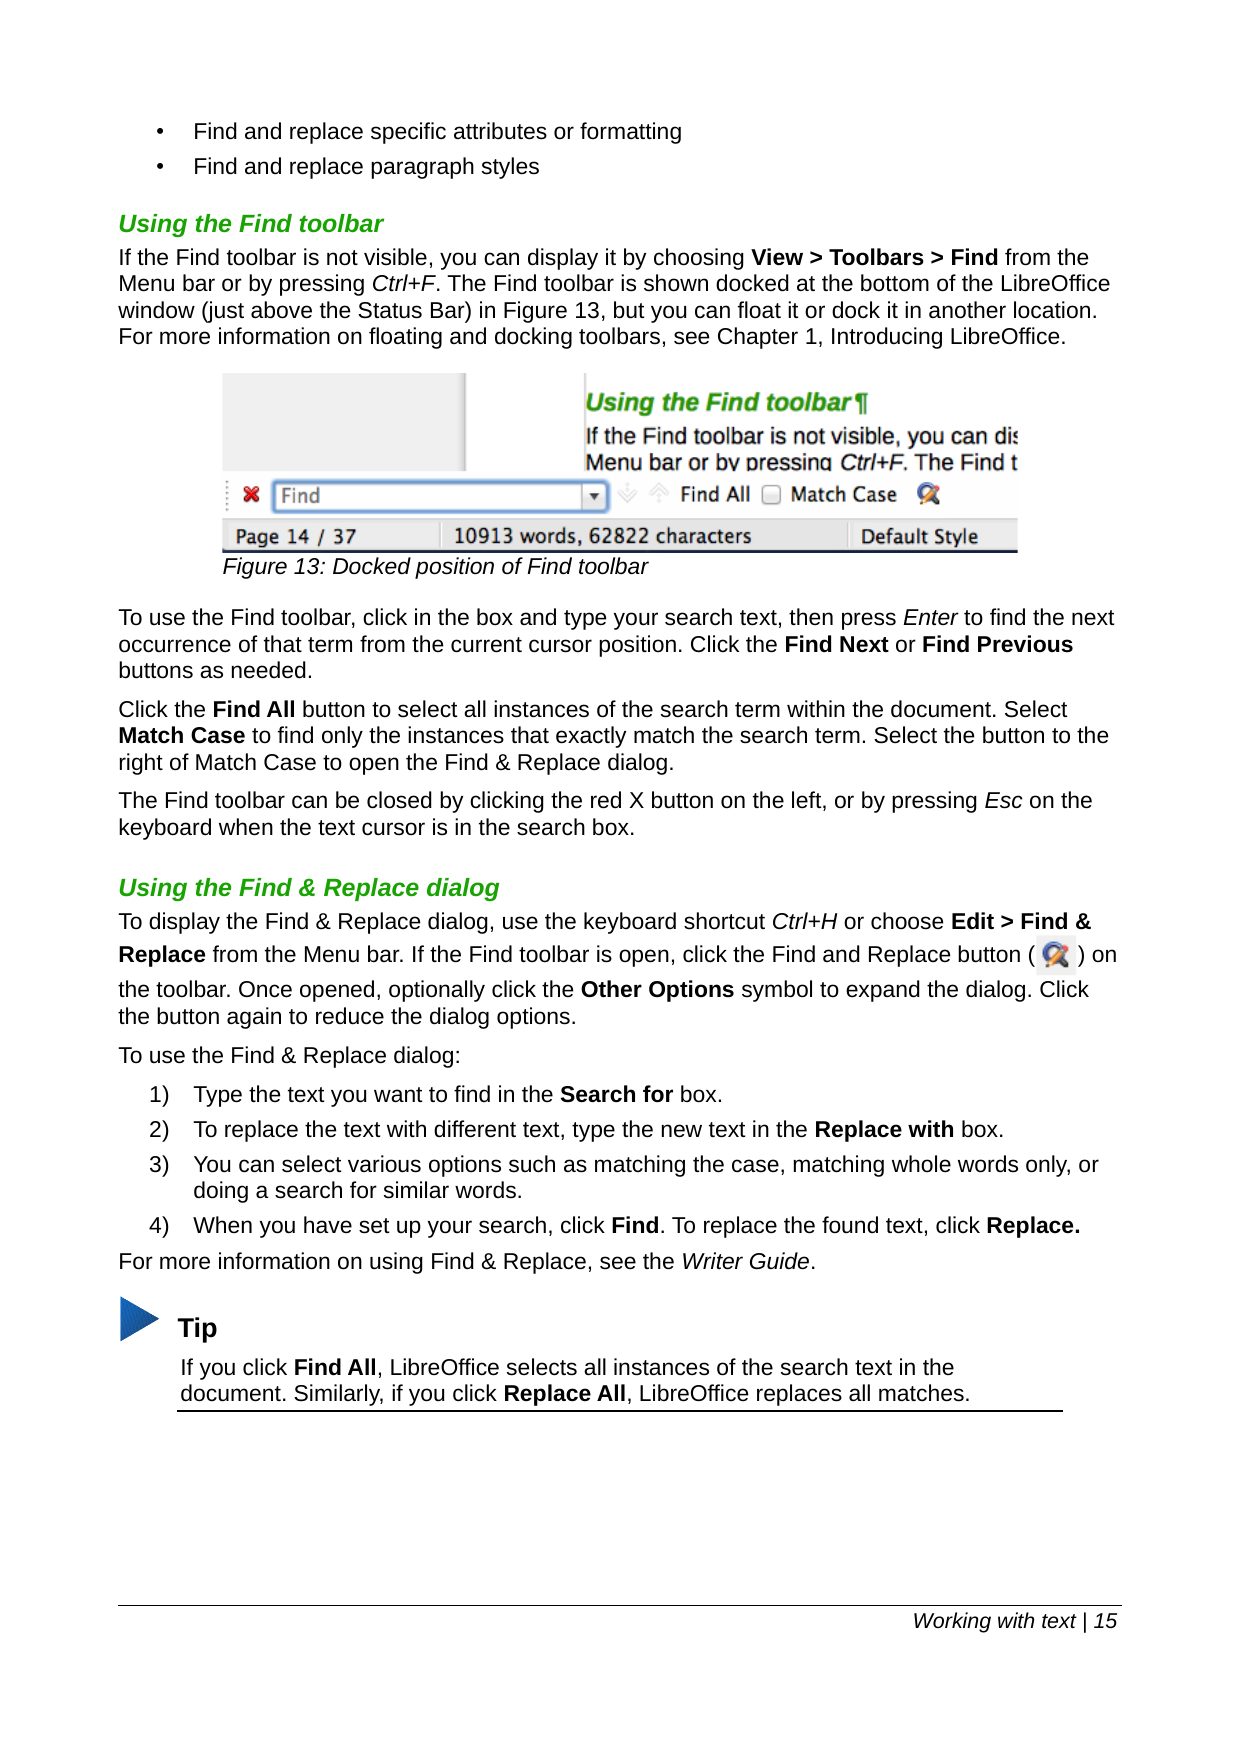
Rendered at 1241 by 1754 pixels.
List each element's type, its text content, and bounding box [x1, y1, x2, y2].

text To display the Find & Replace dialog, use the keyboard shortcut Ctrl+H or choose Edit > Find & Replace from the Menu bar. If the Find toolbar is open, click the Find and Replace button () on the toolbar. Once opened, optionally click the Other Options symbol to expand the dialog. Click the button again to reduce the dialog options. [118, 908, 1122, 1029]
list Find and replace paragraph styles [156, 153, 1122, 180]
subtitle Using the Find toolbar [118, 209, 1122, 238]
text Figure 13: Docked position of Find toolbar [222, 553, 1018, 579]
list You can select various options such as matching the case, matching whole words only, or doing a search for similar words. [169, 1151, 1122, 1204]
text Click the Find All button to select all instances of the search term within the document. Select Match Case to find only the instances that exactly match the search term. Select the button to the right of Match Case to open the Find & Replace dialog. [118, 696, 1122, 775]
text To use the Find toolbar, click in the box and type your search text, then press Enter to find the next occurrence of that term from the current cursor position. Click the Find Next or Find Previous buttons as needed. [118, 604, 1122, 683]
text If the Find toolbar is not visible, you can display it by choosing View > Toolbars > Find from the Menu bar or by pressing Ctrl+F. The Find toolbar is shown docked at the bottom of the LibreOffice window (just above the Status Bar) in Figure 13, but you can float it or dock it in another location. For more information on floating and docking toolbars, see Chapter 1, Introducing LibreOffice. [118, 244, 1122, 349]
picture [1035, 934, 1078, 977]
text To use the Find & Replace dialog: [118, 1042, 1122, 1068]
text If you click Find All, LibreOffice selects all instances of the search text in the document. Similarly, if you click Replace All, LibreOffice replaces all matches. [177, 1351, 1063, 1410]
text The Find toolbar can be closed by clicking the red X button on the left, or by pressing Esc on the keyboard when the text cursor is in the search box. [118, 787, 1122, 840]
subtitle Tip [118, 1294, 1122, 1343]
text For more information on using Find & Replace, see the Writer Guide. [118, 1248, 1122, 1274]
list To replace the text with different text, type the new text in the Replace with box. [169, 1116, 1122, 1142]
list Find and replace specific attributes or formatting [156, 118, 1122, 144]
subtitle Using the Find & Replace dialog [118, 873, 1122, 902]
list Type the text you want to find in the Search for box. [169, 1081, 1122, 1107]
list When you have set up your search, click Find. To replace the found text, click Replace. [169, 1212, 1122, 1239]
picture [222, 373, 1018, 553]
